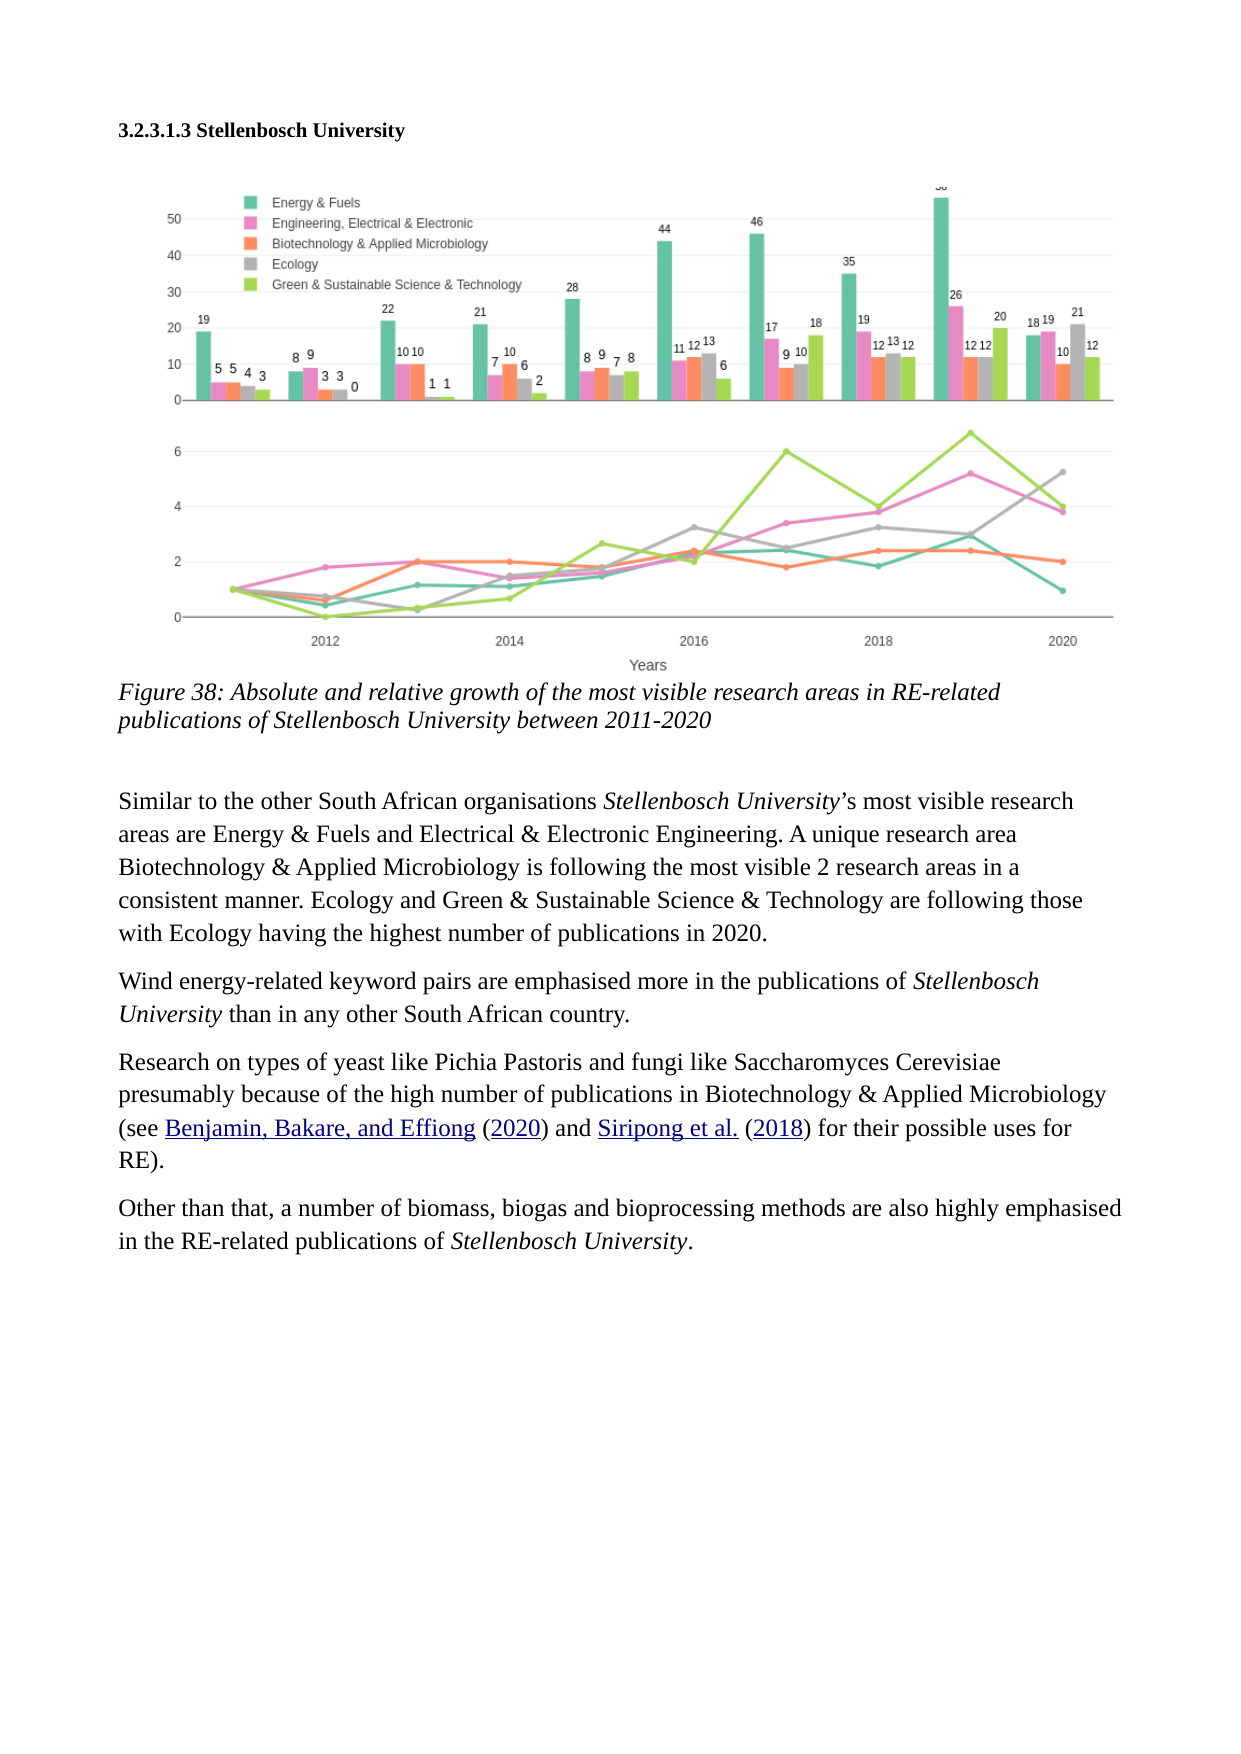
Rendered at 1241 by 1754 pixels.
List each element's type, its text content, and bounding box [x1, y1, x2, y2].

text Wind energy-related keyword pairs are emphasised more in the publications of Stellenbosch University than in any other South African country. [118, 966, 1122, 1028]
text Figure 38: Absolute and relative growth of the most visible research areas in RE-related publications of Stellenbosch University between 2011-2020 [118, 677, 1122, 734]
text Research on types of yeast like Pichia Pastoris and fungi like Saccharomyces Cerevisiae presumably because of the high number of publications in Biotechnology & Applied Microbiology (see Benjamin, Bakare, and Effiong (2020) and Siripong et al. (2018) for their possible uses for RE). [118, 1047, 1122, 1174]
picture [118, 161, 1123, 677]
text Similar to the other South African organisations Stellenbosch University’s most visible research areas are Energy & Fuels and Electrical & Electronic Engineering. A unique research area Biotechnology & Applied Microbiology is following the most visible 2 research areas in a consistent manner. Ecology and Green & Sustainable Science & Technology are following those with Ecology having the highest number of publications in 2020. [118, 786, 1122, 947]
text Other than that, a number of biomass, biogas and bioprocessing methods are also highly emphasised in the RE-related publications of Stellenbosch University. [118, 1193, 1122, 1255]
subtitle 3.2.3.1.3 Stellenbosch University [118, 118, 1122, 142]
